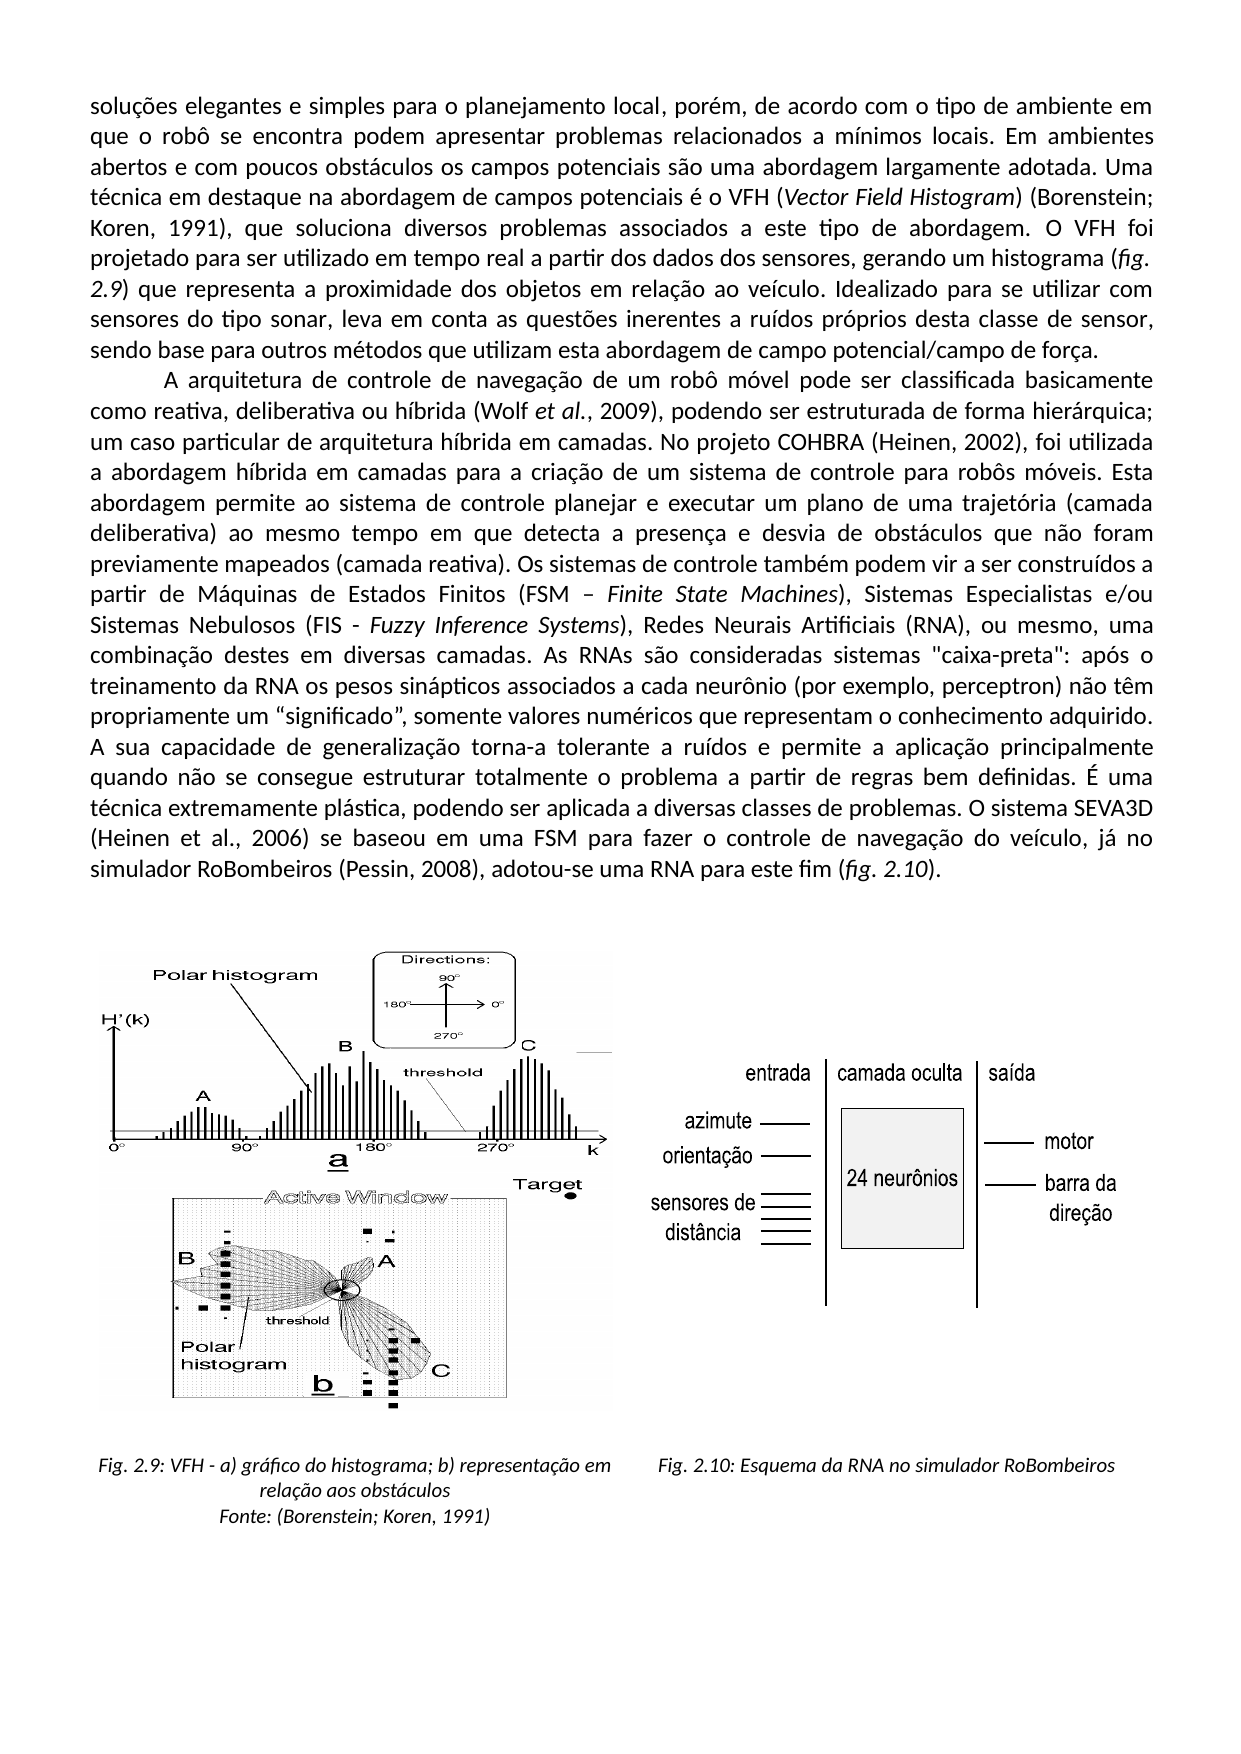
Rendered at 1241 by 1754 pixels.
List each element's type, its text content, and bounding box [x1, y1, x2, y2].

table_header [622, 945, 1154, 1446]
table_cell Fig. 2.10: Esquema da RNA no simulador RoBombeiros [622, 1446, 1154, 1534]
text soluções elegantes e simples para o planejamento local, porém, de acordo com o tipo de ambiente em que o robô se encontra podem apresentar problemas relacionados a mínimos locais. Em ambientes abertos e com poucos obstáculos os campos potenciais são uma abordagem largamente adotada. Uma técnica em destaque na abordagem de campos potenciais é o VFH (Vector Field Histogram) (Borenstein; Koren, 1991), que soluciona diversos problemas associados a este tipo de abordagem. O VFH foi projetado para ser utilizado em tempo real a partir dos dados dos sensores, gerando um histograma (fig. 2.9) que representa a proximidade dos objetos em relação ao veículo. Idealizado para se utilizar com sensores do tipo sonar, leva em conta as questões inerentes a ruídos próprios desta classe de sensor, sendo base para outros métodos que utilizam esta abordagem de campo potencial/campo de força. [90, 90, 1154, 364]
text A arquitetura de controle de navegação de um robô móvel pode ser classificada basicamente como reativa, deliberativa ou híbrida (Wolf et al., 2009), podendo ser estruturada de forma hierárquica; um caso particular de arquitetura híbrida em camadas. No projeto COHBRA (Heinen, 2002), foi utilizada a abordagem híbrida em camadas para a criação de um sistema de controle para robôs móveis. Esta abordagem permite ao sistema de controle planejar e executar um plano de uma trajetória (camada deliberativa) ao mesmo tempo em que detecta a presença e desvia de obstáculos que não foram previamente mapeados (camada reativa). Os sistemas de controle também podem vir a ser construídos a partir de Máquinas de Estados Finitos (FSM – Finite State Machines), Sistemas Especialistas e/ou Sistemas Nebulosos (FIS - Fuzzy Inference Systems), Redes Neurais Artificiais (RNA), ou mesmo, uma combinação destes em diversas camadas. As RNAs são consideradas sistemas "caixa-preta": após o treinamento da RNA os pesos sinápticos associados a cada neurônio (por exemplo, perceptron) não têm propriamente um “significado”, somente valores numéricos que representam o conhecimento adquirido. A sua capacidade de generalização torna-a tolerante a ruídos e permite a aplicação principalmente quando não se consegue estruturar totalmente o problema a partir de regras bem definidas. É uma técnica extremamente plástica, podendo ser aplicada a diversas classes de problemas. O sistema SEVA3D (Heinen et al., 2006) se baseou em uma FSM para fazer o controle de navegação do veículo, já no simulador RoBombeiros (Pessin, 2008), adotou-se uma RNA para este fim (fig. 2.10). [90, 364, 1154, 883]
table_header [90, 945, 622, 1446]
table_cell Fig. 2.9: VFH - a) gráfico do histograma; b) representação em relação aos obstáculos Fonte: (Borenstein; Koren, 1991) [90, 1446, 622, 1534]
